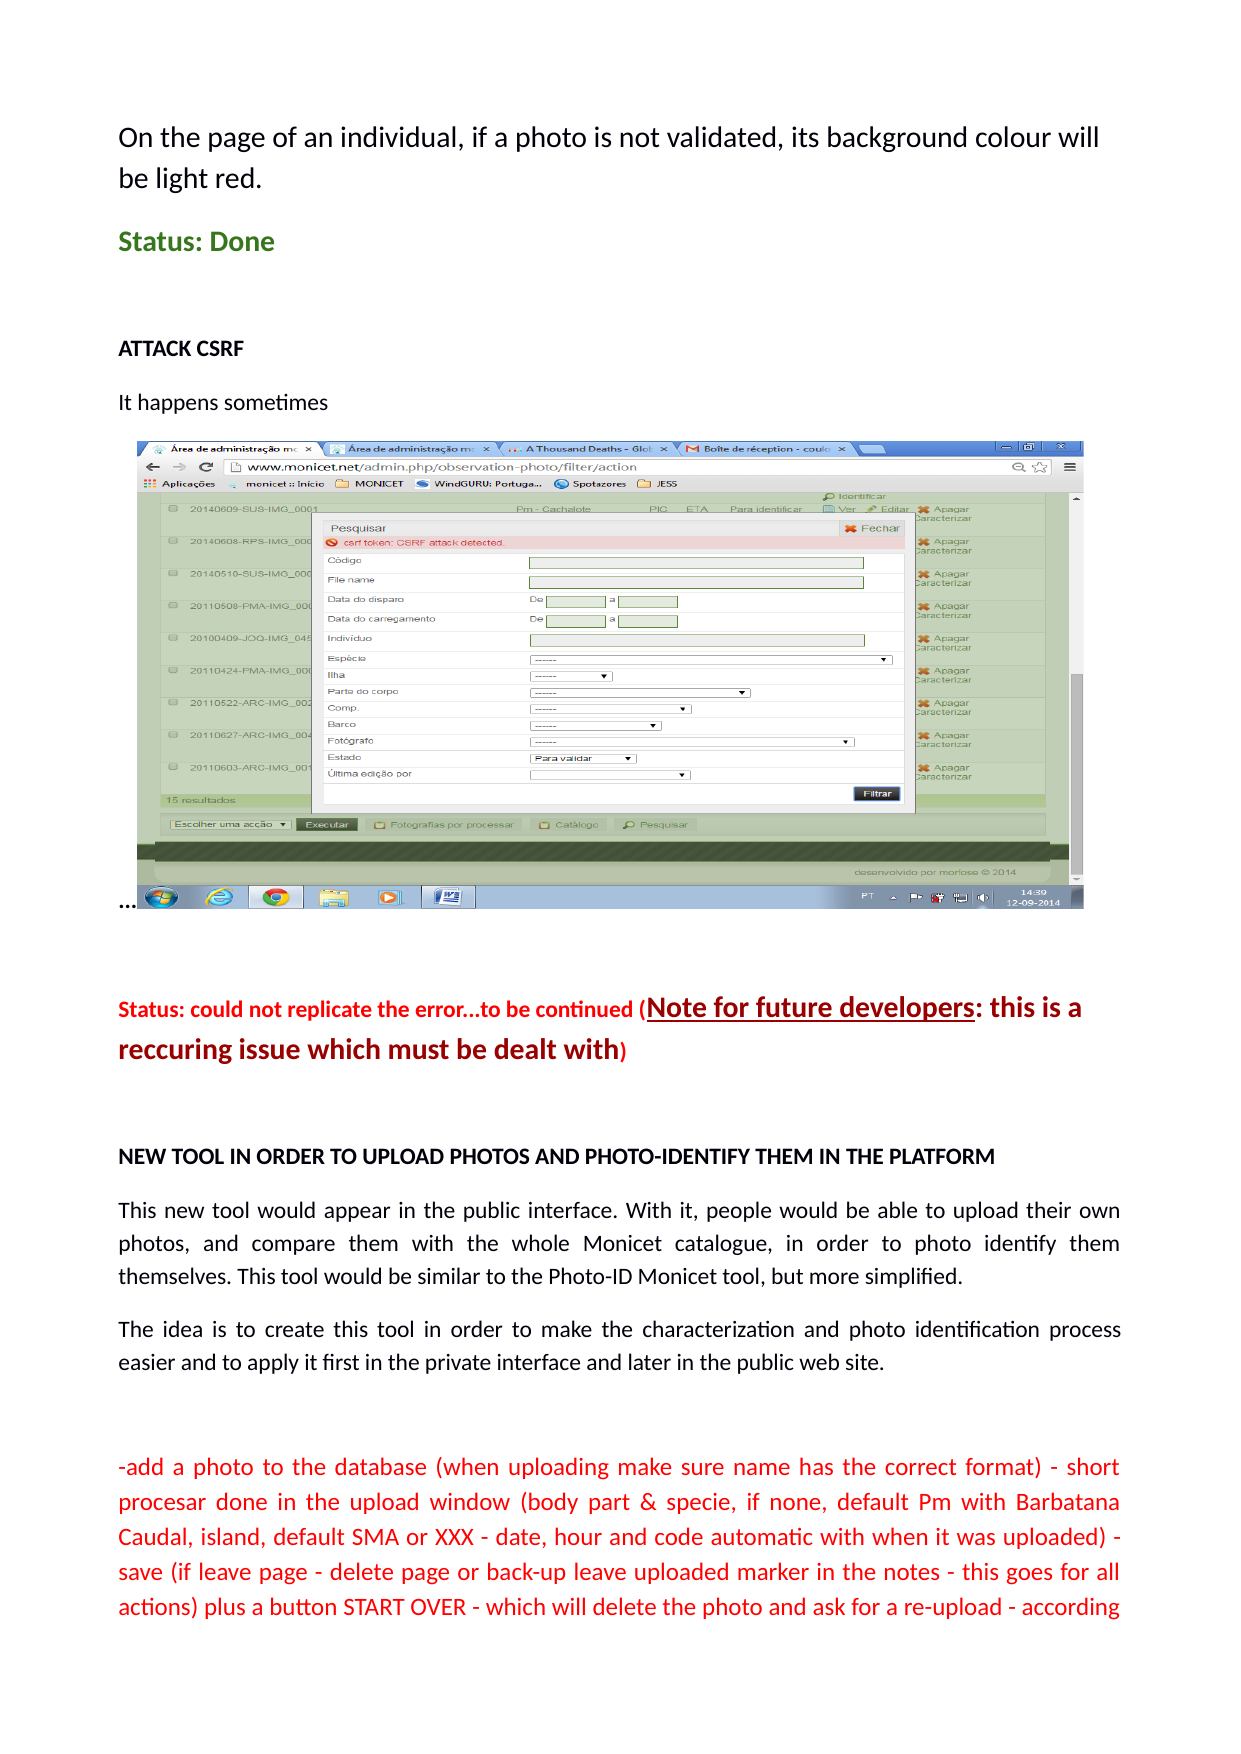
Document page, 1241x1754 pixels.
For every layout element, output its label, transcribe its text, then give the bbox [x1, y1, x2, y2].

text On the page of an individual, if a photo is not validated, its background colour will be light red. [118, 118, 1122, 196]
text This new tool would appear in the public interface. With it, people would be able to upload their own photos, and compare them with the whole Monicet catalogue, in order to photo identify them themselves. This tool would be similar to the Photo-ID Monicet tool, but more simplified. [118, 1196, 1122, 1290]
text It happens sometimes [118, 388, 1122, 416]
text Status: could not replicate the error...to be continued (Note for future developers: this is a reccuring issue which must be dealt with) [118, 988, 1122, 1066]
text NEW TOOL IN ORDER TO UPLOAD PHOTOS AND PHOTO-IDENTIFY THEM IN THE PLATFORM [118, 1142, 1122, 1170]
text Status: Done [118, 222, 1122, 258]
text ATTACK CSRF [118, 334, 1122, 362]
picture [137, 441, 1084, 909]
text ... [118, 441, 1122, 914]
text The idea is to create this tool in order to make the characterization and photo identification process easier and to apply it first in the private interface and later in the public web site. [118, 1315, 1122, 1377]
text -add a photo to the database (when uploading make sure name has the correct format) - short procesar done in the upload window (body part & specie, if none, default Pm with Barbatana Caudal, island, default SMA or XXX - date, hour and code automatic with when it was uploaded) - save (if leave page - delete page or back-up leave uploaded marker in the notes - this goes for all actions) plus a button START OVER - which will delete the photo and ask for a re-upload - according [118, 1451, 1122, 1621]
